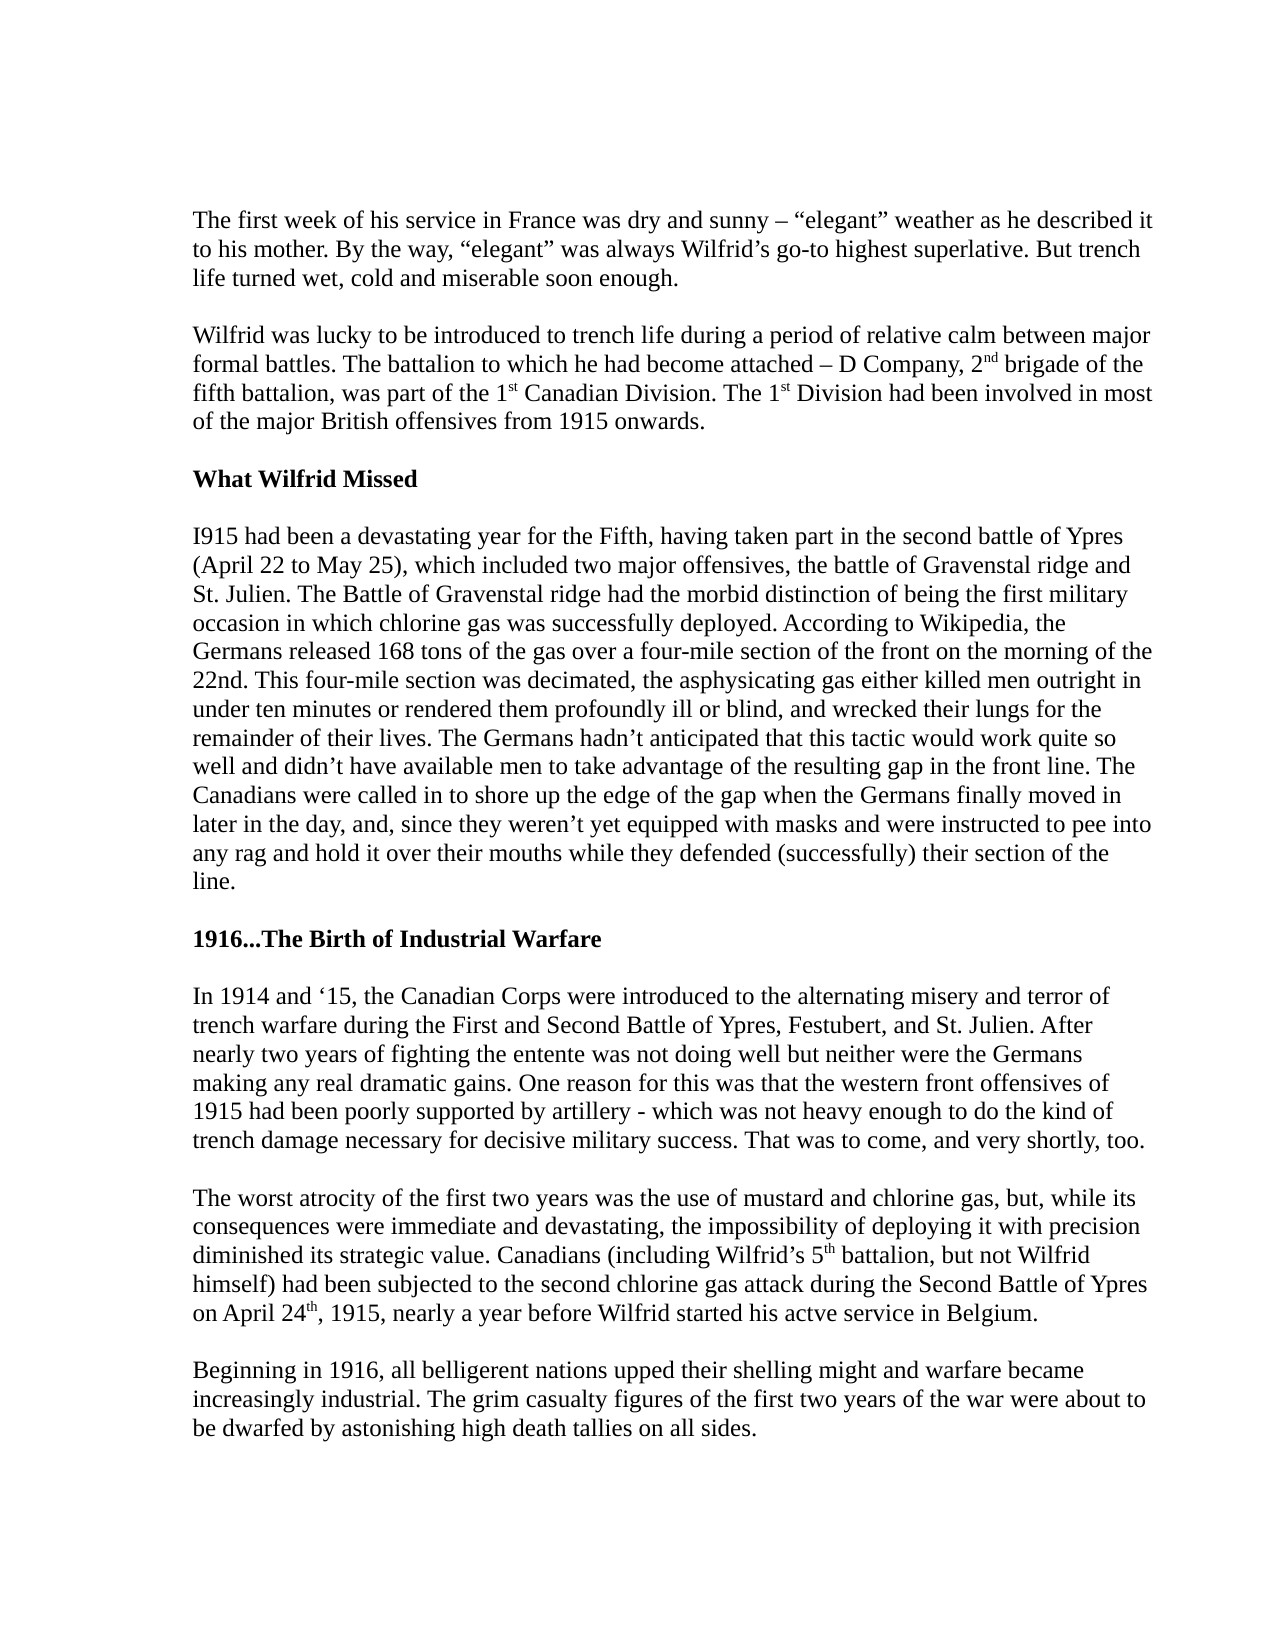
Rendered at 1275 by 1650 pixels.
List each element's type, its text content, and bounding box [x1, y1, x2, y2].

text The first week of his service in France was dry and sunny – “elegant” weather as he described it to his mother. By the way, “elegant” was always Wilfrid’s go-to highest superlative. But trench life turned wet, cold and miserable soon enough. [192, 205, 1158, 291]
text What Wilfrid Missed [192, 464, 1158, 493]
text In 1914 and ‘15, the Canadian Corps were introduced to the alternating misery and terror of trench warfare during the First and Second Battle of Ypres, Festubert, and St. Julien. After nearly two years of fighting the entente was not doing well but neither were the Germans making any real dramatic gains. One reason for this was that the western front offensives of 1915 had been poorly supported by artillery - which was not heavy enough to do the kind of trench damage necessary for decisive military success. That was to come, and very shortly, too. [192, 981, 1158, 1154]
text Wilfrid was lucky to be introduced to trench life during a period of relative calm between major formal battles. The battalion to which he had become attached – D Company, 2nd brigade of the fifth battalion, was part of the 1st Canadian Division. The 1st Division had been involved in most of the major British offensives from 1915 onwards. [192, 320, 1158, 435]
text Beginning in 1916, all belligerent nations upped their shelling might and warfare became increasingly industrial. The grim casualty figures of the first two years of the war were about to be dwarfed by astonishing high death tallies on all sides. [192, 1355, 1158, 1441]
text The worst atrocity of the first two years was the use of mustard and chlorine gas, but, while its consequences were immediate and devastating, the impossibility of deploying it with precision diminished its strategic value. Canadians (including Wilfrid’s 5th battalion, but not Wilfrid himself) had been subjected to the second chlorine gas attack during the Second Battle of Ypres on April 24th, 1915, nearly a year before Wilfrid started his actve service in Belgium. [192, 1183, 1158, 1326]
text I915 had been a devastating year for the Fifth, having taken part in the second battle of Ypres (April 22 to May 25), which included two major offensives, the battle of Gravenstal ridge and St. Julien. The Battle of Gravenstal ridge had the morbid distinction of being the first military occasion in which chlorine gas was successfully deployed. According to Wikipedia, the Germans released 168 tons of the gas over a four-mile section of the front on the morning of the 22nd. This four-mile section was decimated, the asphysicating gas either killed men outright in under ten minutes or rendered them profoundly ill or blind, and wrecked their lungs for the remainder of their lives. The Germans hadn’t anticipated that this tactic would work quite so well and didn’t have available men to take advantage of the resulting gap in the front line. The Canadians were called in to shore up the edge of the gap when the Germans finally moved in later in the day, and, since they weren’t yet equipped with masks and were instructed to pee into any rag and hold it over their mouths while they defended (successfully) their section of the line. [192, 521, 1158, 895]
text 1916...The Birth of Industrial Warfare [192, 924, 1158, 953]
